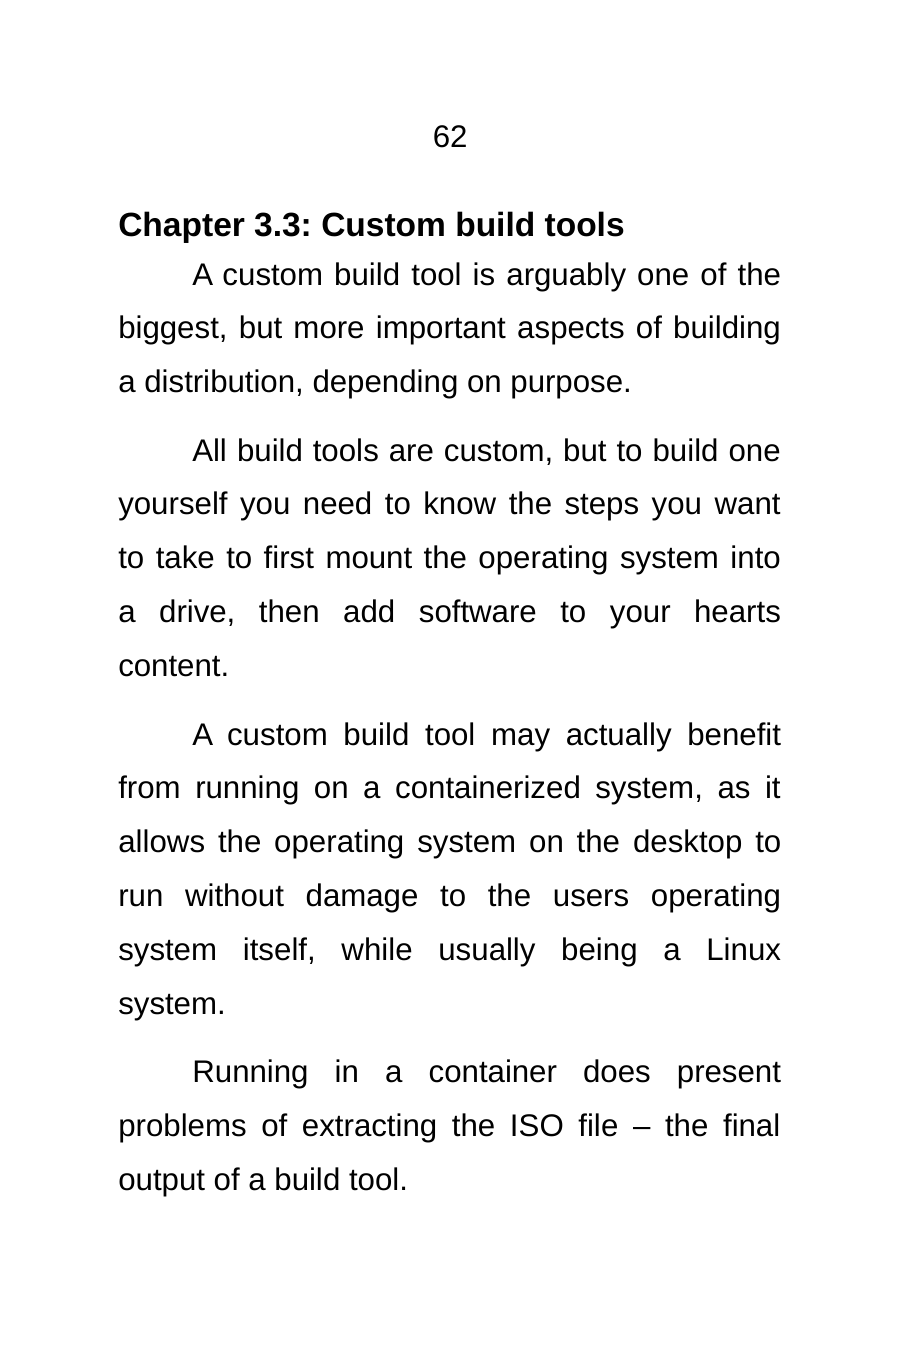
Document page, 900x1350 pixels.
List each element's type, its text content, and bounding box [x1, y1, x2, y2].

text A custom build tool may actually benefit from running on a containerized system, as it allows the operating system on the desktop to run without damage to the users operating system itself, while usually being a Linux system. [118, 716, 782, 1021]
text Running in a container does present problems of extracting the ISO file – the final output of a build tool. [118, 1053, 782, 1197]
text A custom build tool is arguably one of the biggest, but more important aspects of building a distribution, depending on purpose. [118, 256, 782, 399]
subtitle Chapter 3.3: Custom build tools [118, 204, 782, 243]
text All build tools are custom, but to build one yourself you need to know the steps you want to take to first mount the operating system into a drive, then add software to your hearts content. [118, 432, 782, 683]
